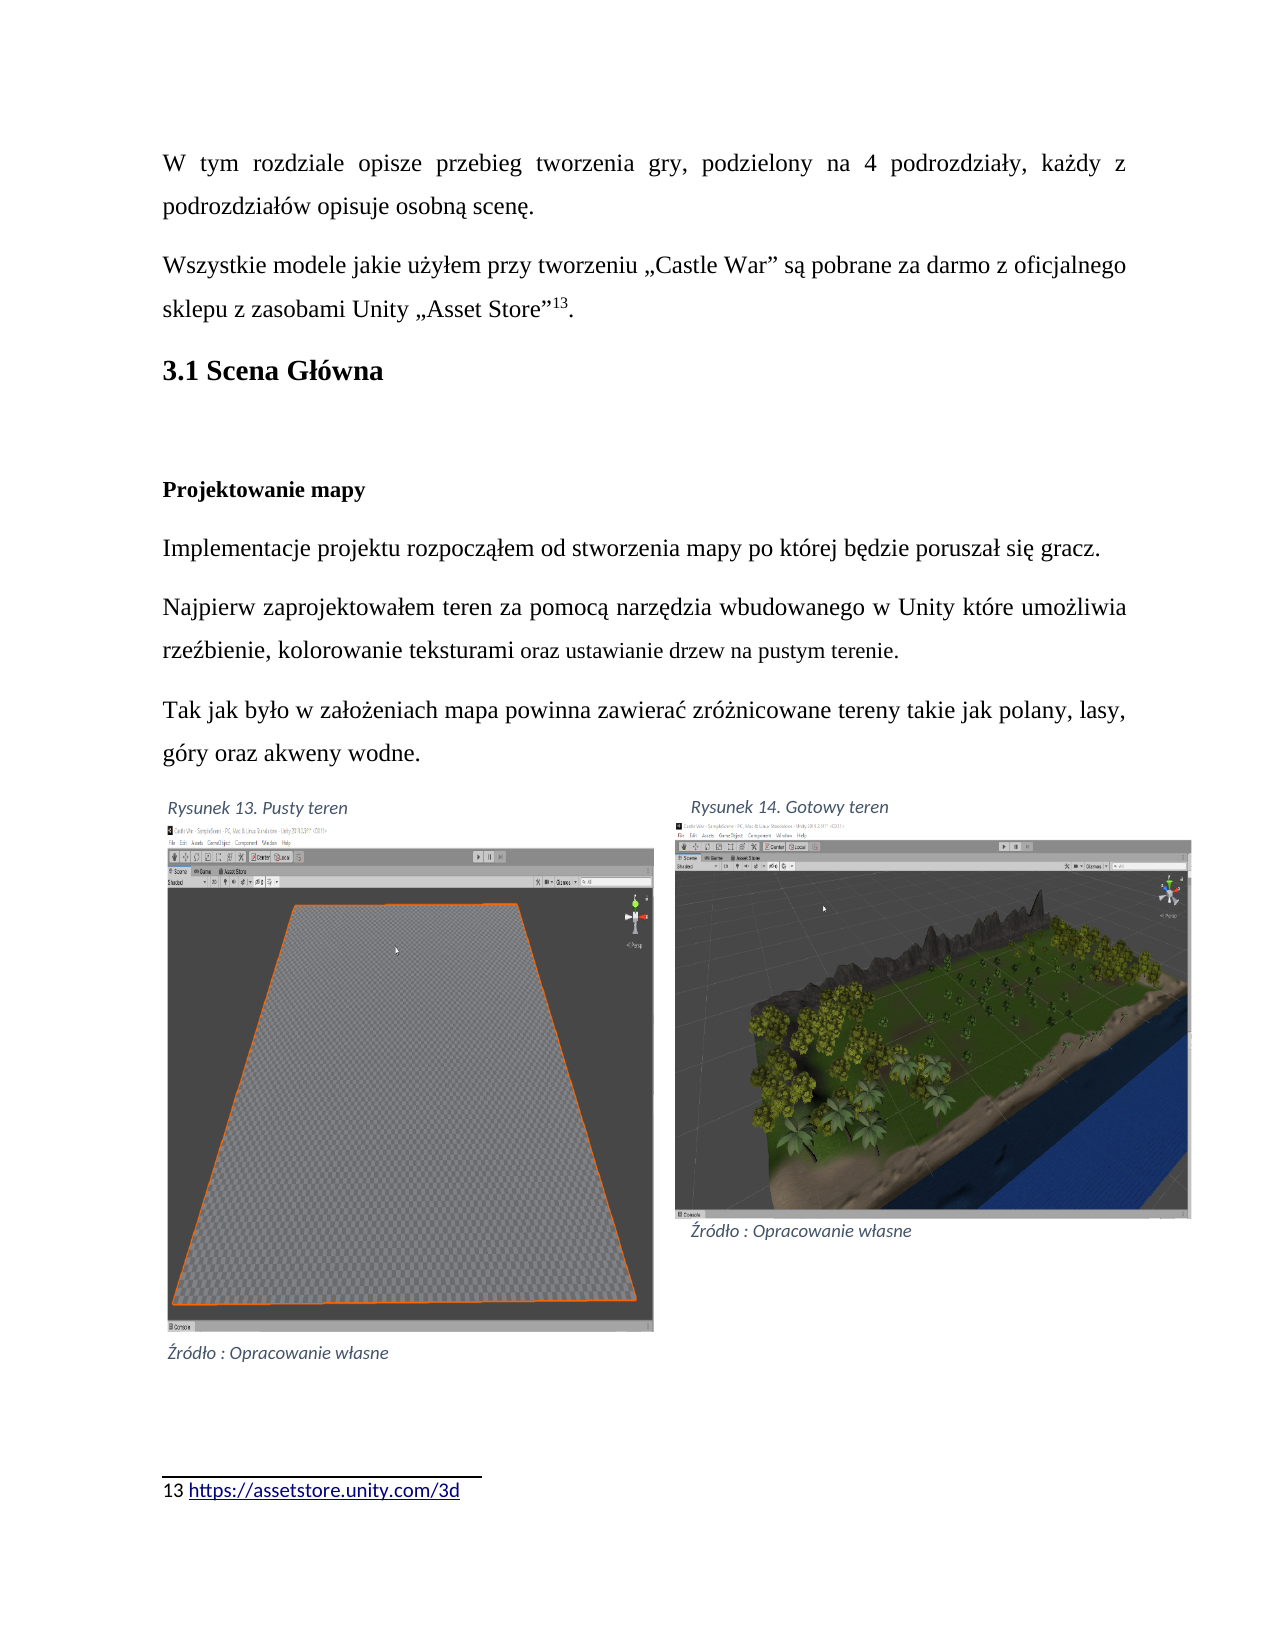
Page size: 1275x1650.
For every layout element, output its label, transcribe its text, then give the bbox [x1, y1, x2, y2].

text Wszystkie modele jakie użyłem przy tworzeniu „Castle War” są pobrane za darmo z oficjalnego sklepu z zasobami Unity „Asset Store”. [162, 251, 1127, 322]
text Implementacje projektu rozpocząłem od stworzenia mapy po której będzie poruszał się gracz. [162, 533, 1127, 561]
text [167, 1364, 654, 1413]
text Rysunek 14. Gotowy teren [691, 795, 1207, 818]
text Najpierw zaprojektowałem teren za pomocą narzędzia wbudowanego w Unity które umożliwia rzeźbienie, kolorowanie teksturami oraz ustawianie drzew na pustym terenie. [162, 592, 1127, 664]
text Źródło : Opracowanie własne [691, 1219, 1207, 1242]
text 3.1 Scena Główna [162, 353, 1127, 387]
text https://assetstore.unity.com/3d [162, 1477, 1127, 1502]
text Tak jak było w założeniach mapa powinna zawierać zróżnicowane tereny takie jak polany, lasy, góry oraz akweny wodne. [162, 695, 1127, 767]
text [691, 1242, 1207, 1277]
text Projektowanie mapy [162, 477, 1127, 503]
text Źródło : Opracowanie własne [167, 1341, 654, 1364]
text W tym rozdziale opisze przebieg tworzenia gry, podzielony na 4 podrozdziały, każdy z podrozdziałów opisuje osobną scenę. [162, 148, 1127, 219]
text Rysunek 13. Pusty teren [167, 796, 654, 819]
